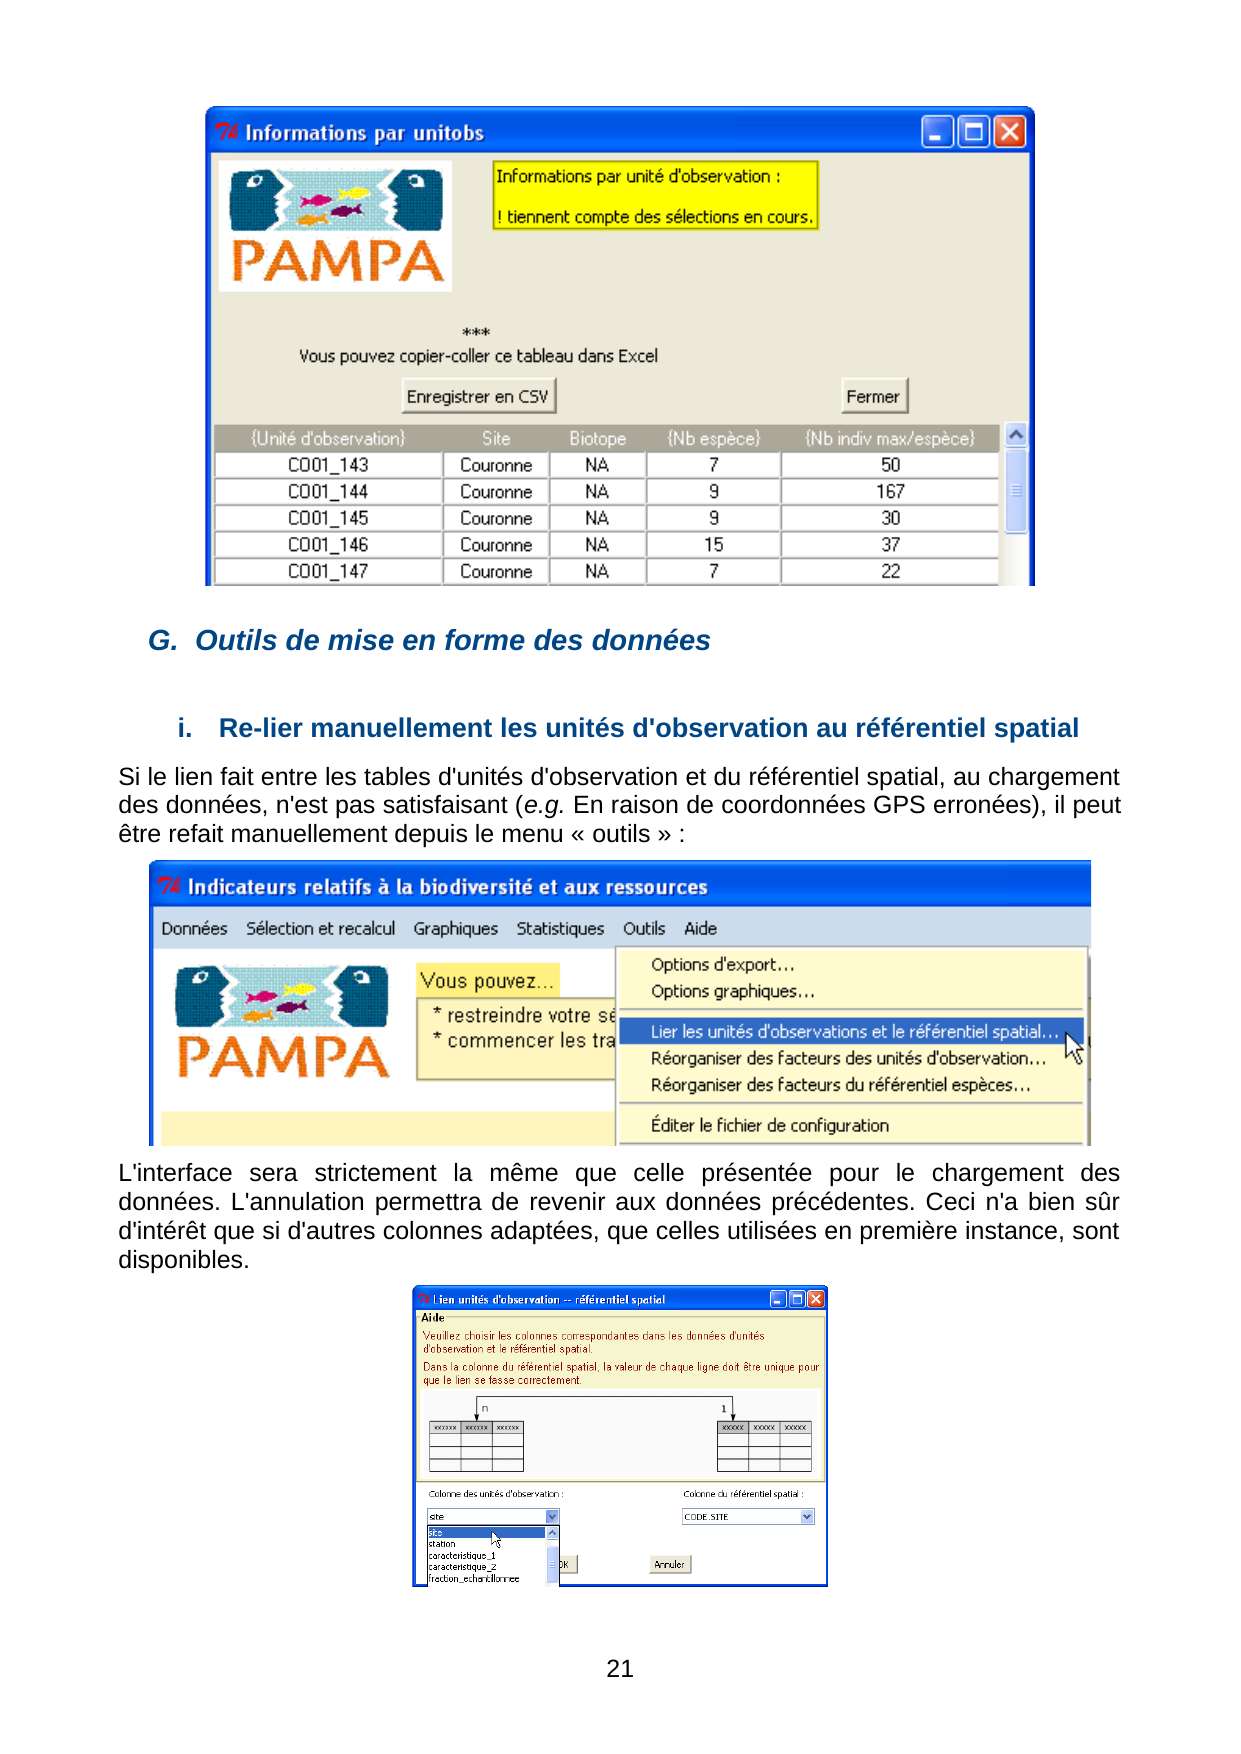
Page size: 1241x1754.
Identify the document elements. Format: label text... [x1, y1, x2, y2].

picture [205, 106, 1035, 586]
subtitle Re-lier manuellement les unités d'observation au référentiel spatial [177, 712, 1122, 743]
text Si le lien fait entre les tables d'unités d'observation et du référentiel spatial, au chargement des données, n'est pas satisfaisant (e.g. En raison de coordonnées GPS erronées), il peut être refait manuellement depuis le menu « outils » : [118, 761, 1122, 848]
text L'interface sera strictement la même que celle présentée pour le chargement des données. L'annulation permettra de revenir aux données précédentes. Ceci n'a bien sûr d'intérêt que si d'autres colonnes adaptées, que celles utilisées en première instance, sont disponibles. [118, 1158, 1122, 1273]
picture [149, 860, 1092, 1146]
subtitle Outils de mise en forme des données [148, 623, 1122, 657]
picture [412, 1285, 828, 1587]
